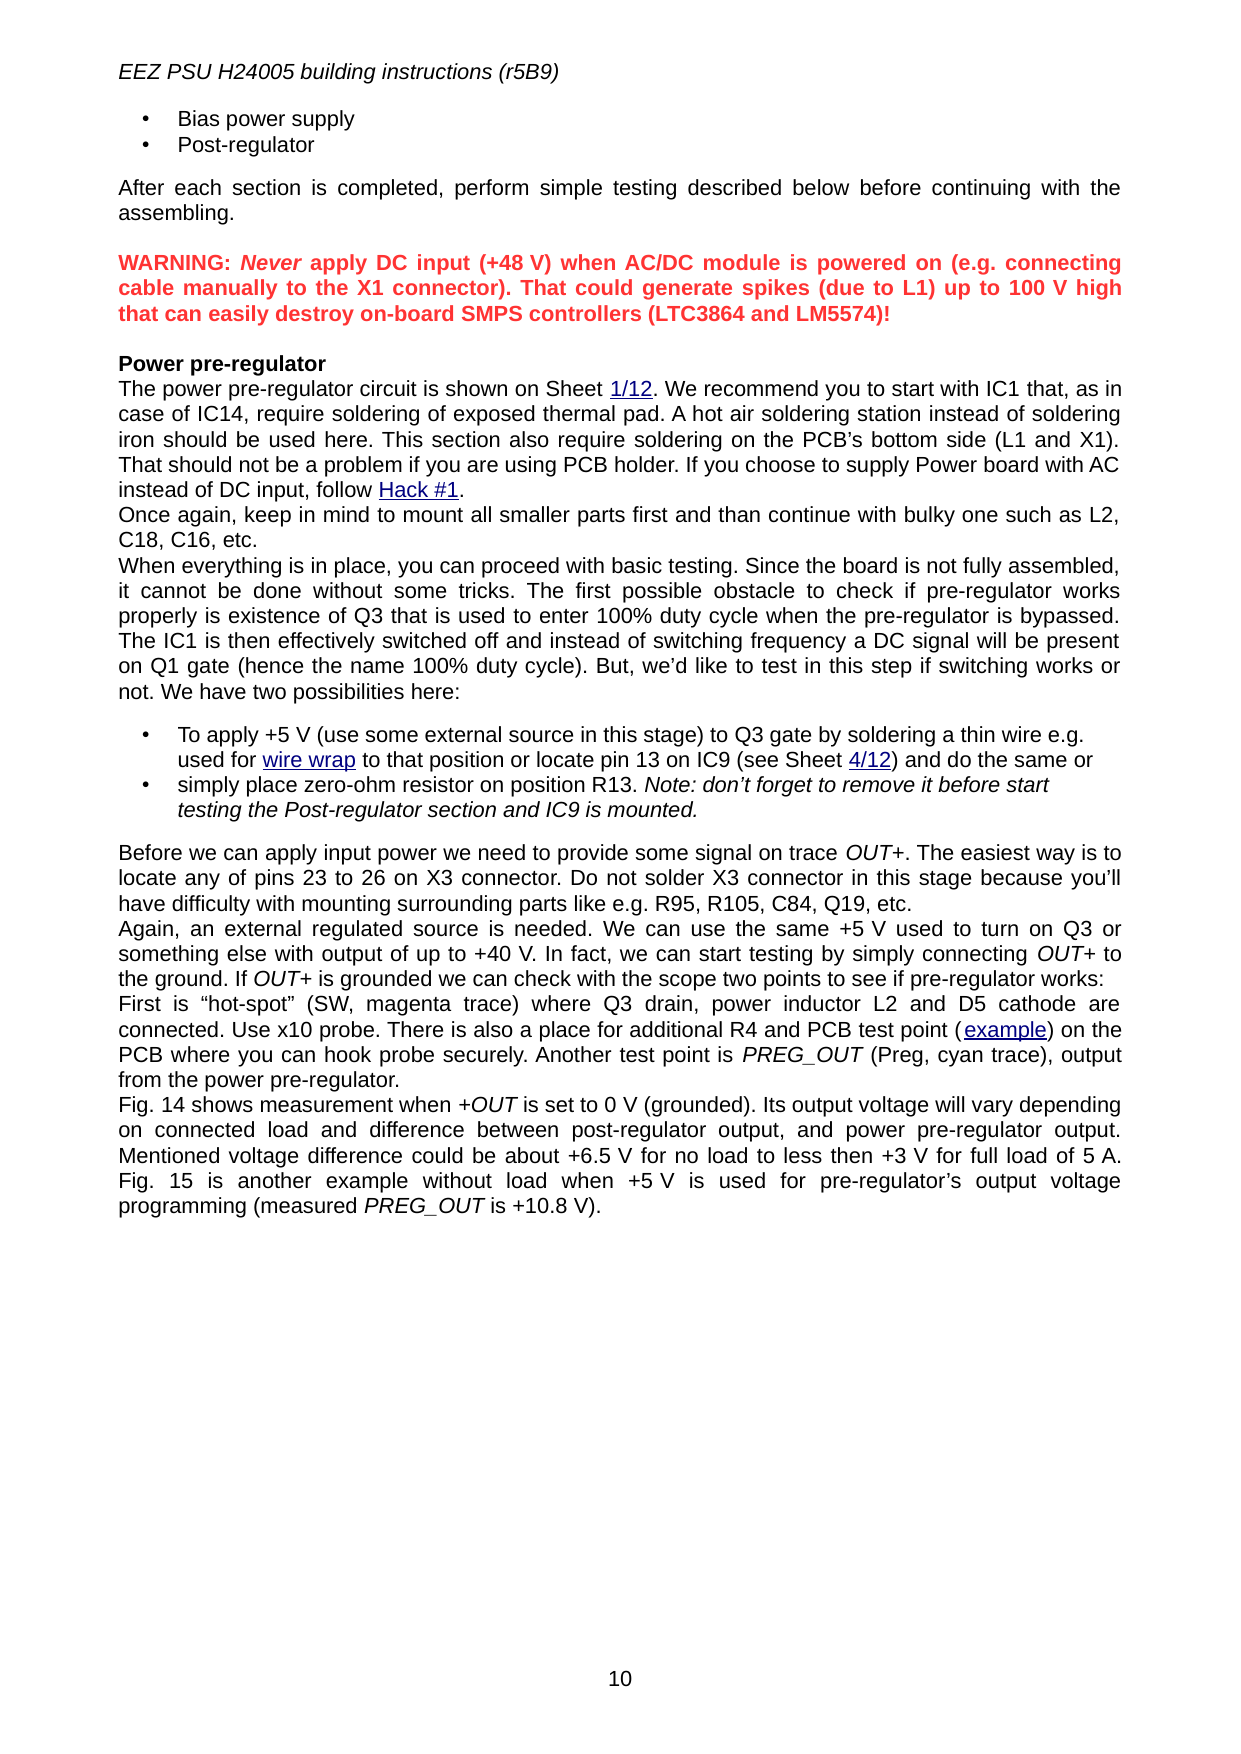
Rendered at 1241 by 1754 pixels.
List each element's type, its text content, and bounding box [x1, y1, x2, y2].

text When everything is in place, you can proceed with basic testing. Since the board is not fully assembled, it cannot be done without some tricks. The first possible obstacle to check if pre-regulator works properly is existence of Q3 that is used to enter 100% duty cycle when the pre-regulator is bypassed. The IC1 is then effectively switched off and instead of switching frequency a DC signal will be present on Q1 gate (hence the name 100% duty cycle). But, we’d like to test in this step if switching works or not. We have two possibilities here: [118, 552, 1122, 704]
text Once again, keep in mind to mount all smaller parts first and than continue with bulky one such as L2, C18, C16, etc. [118, 502, 1122, 552]
text Fig. 14 shows measurement when +OUT is set to 0 V (grounded). Its output voltage will vary depending on connected load and difference between post-regulator output, and power pre-regulator output. Mentioned voltage difference could be about +6.5 V for no load to less then +3 V for full load of 5 A. Fig. 15 is another example without load when +5 V is used for pre-regulator’s output voltage programming (measured PREG_OUT is +10.8 V). [118, 1092, 1122, 1218]
text WARNING: Never apply DC input (+48 V) when AC/DC module is powered on (e.g. connecting cable manually to the X1 connector). That could generate spikes (due to L1) up to 100 V high that can easily destroy on-board SMPS controllers (LTC3864 and LM5574)! [118, 250, 1122, 326]
list Bias power supply [142, 106, 1110, 131]
list Post-regulator [142, 131, 1110, 157]
text Before we can apply input power we need to provide some signal on trace OUT+. The easiest way is to locate any of pins 23 to 26 on X3 connector. Do not solder X3 connector in this stage because you’ll have difficulty with mounting surrounding parts like e.g. R95, R105, C84, Q19, etc. [118, 840, 1122, 916]
text Again, an external regulated source is needed. We can use the same +5 V used to turn on Q3 or something else with output of up to +40 V. In fact, we can start testing by simply connecting OUT+ to the ground. If OUT+ is grounded we can check with the scope two points to see if pre-regulator works: [118, 916, 1122, 991]
text After each section is completed, perform simple testing described below before continuing with the assembling. [118, 174, 1122, 225]
text Power pre-regulator [118, 351, 1122, 376]
text The power pre-regulator circuit is shown on Sheet 1/12. We recommend you to start with IC1 that, as in case of IC14, require soldering of exposed thermal pad. A hot air soldering station instead of soldering iron should be used here. This section also require soldering on the PCB’s bottom side (L1 and X1). That should not be a problem if you are using PCB holder. If you choose to supply Power board with AC instead of DC input, follow Hack #1. [118, 376, 1122, 502]
text First is “hot-spot” (SW, magenta trace) where Q3 drain, power inductor L2 and D5 cathode are connected. Use x10 probe. There is also a place for additional R4 and PCB test point (example) on the PCB where you can hook probe securely. Another test point is PREG_OUT (Preg, cyan trace), output from the power pre-regulator. [118, 991, 1122, 1092]
list To apply +5 V (use some external source in this stage) to Q3 gate by soldering a thin wire e.g. used for wire wrap to that position or locate pin 13 on IC9 (see Sheet 4/12) and do the same or [142, 721, 1110, 772]
list simply place zero-ohm resistor on position R13. Note: don’t forget to remove it before start testing the Post-regulator section and IC9 is mounted. [142, 772, 1110, 822]
